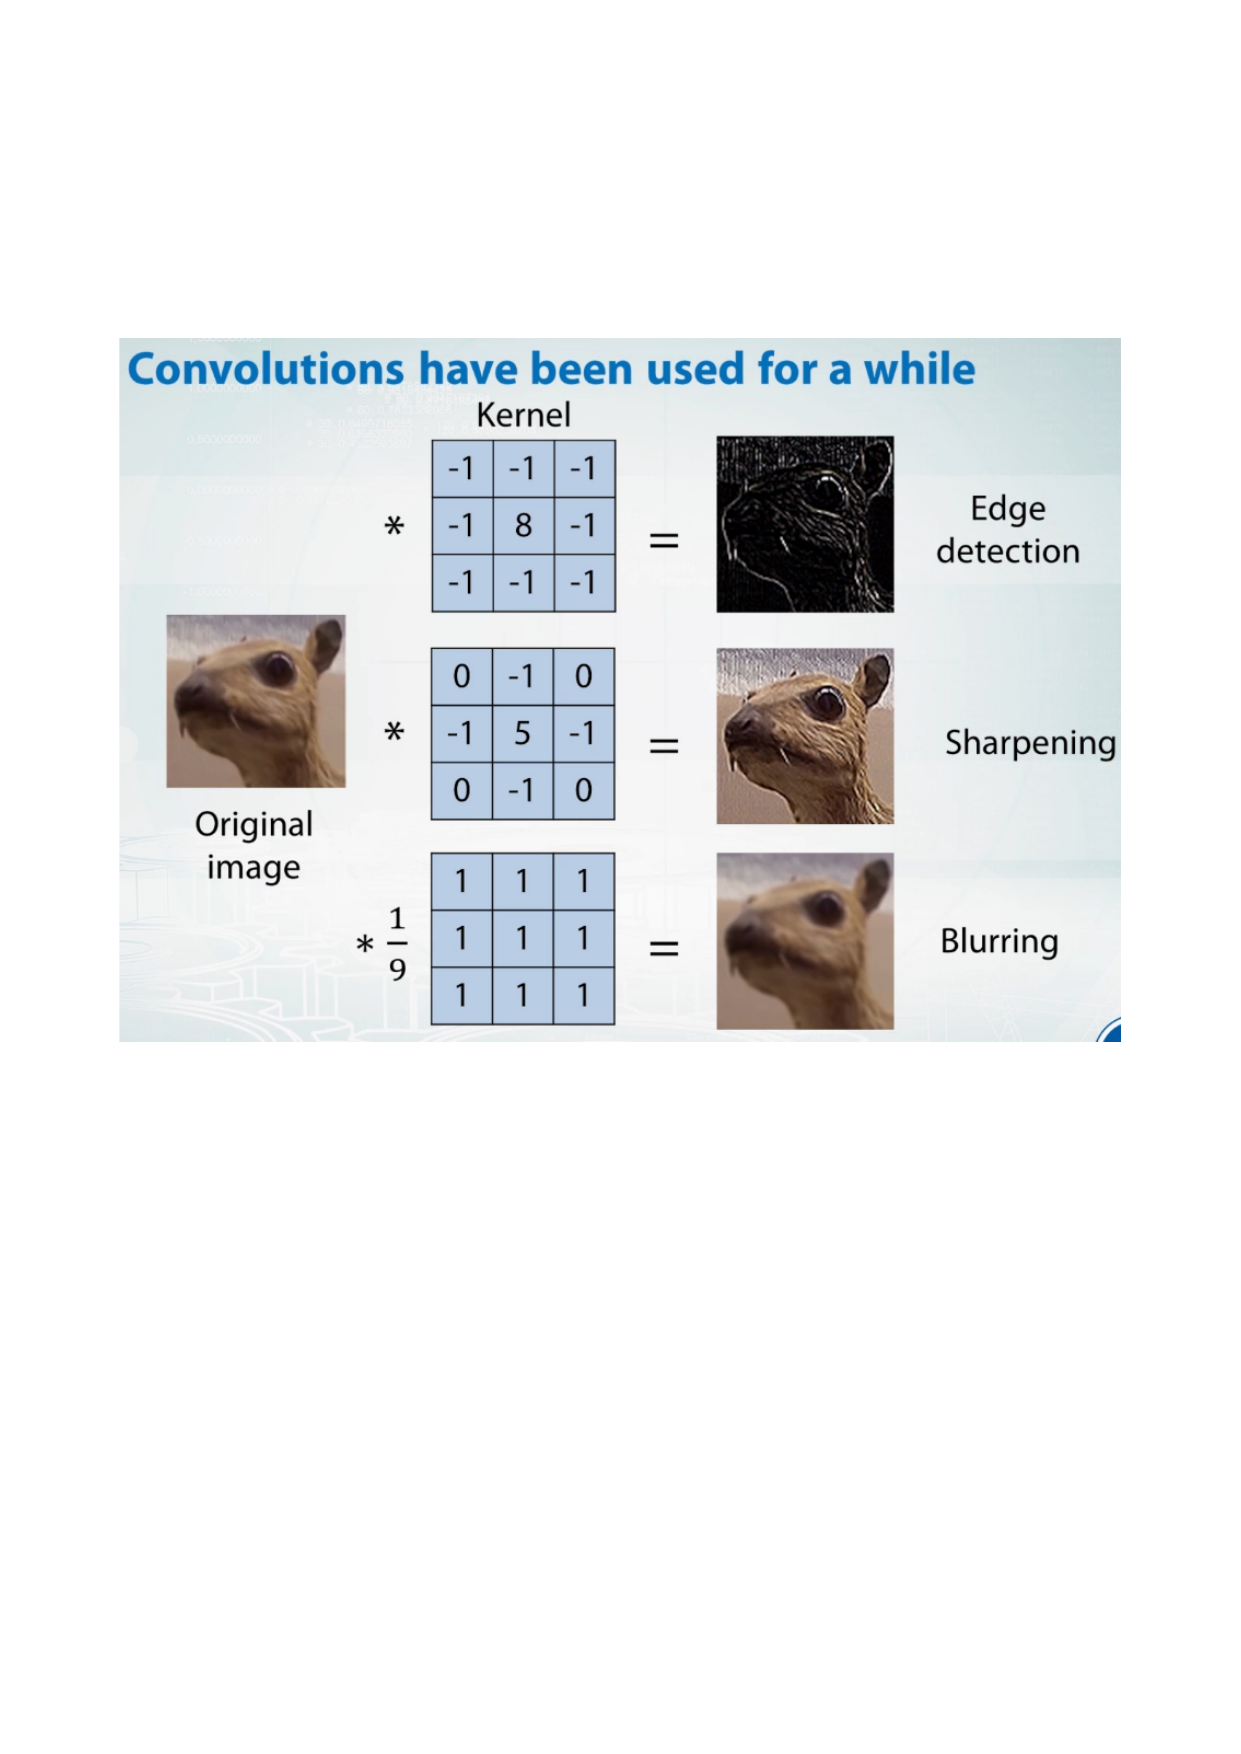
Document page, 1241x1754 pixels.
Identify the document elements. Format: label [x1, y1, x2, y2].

picture [119, 338, 1121, 1042]
